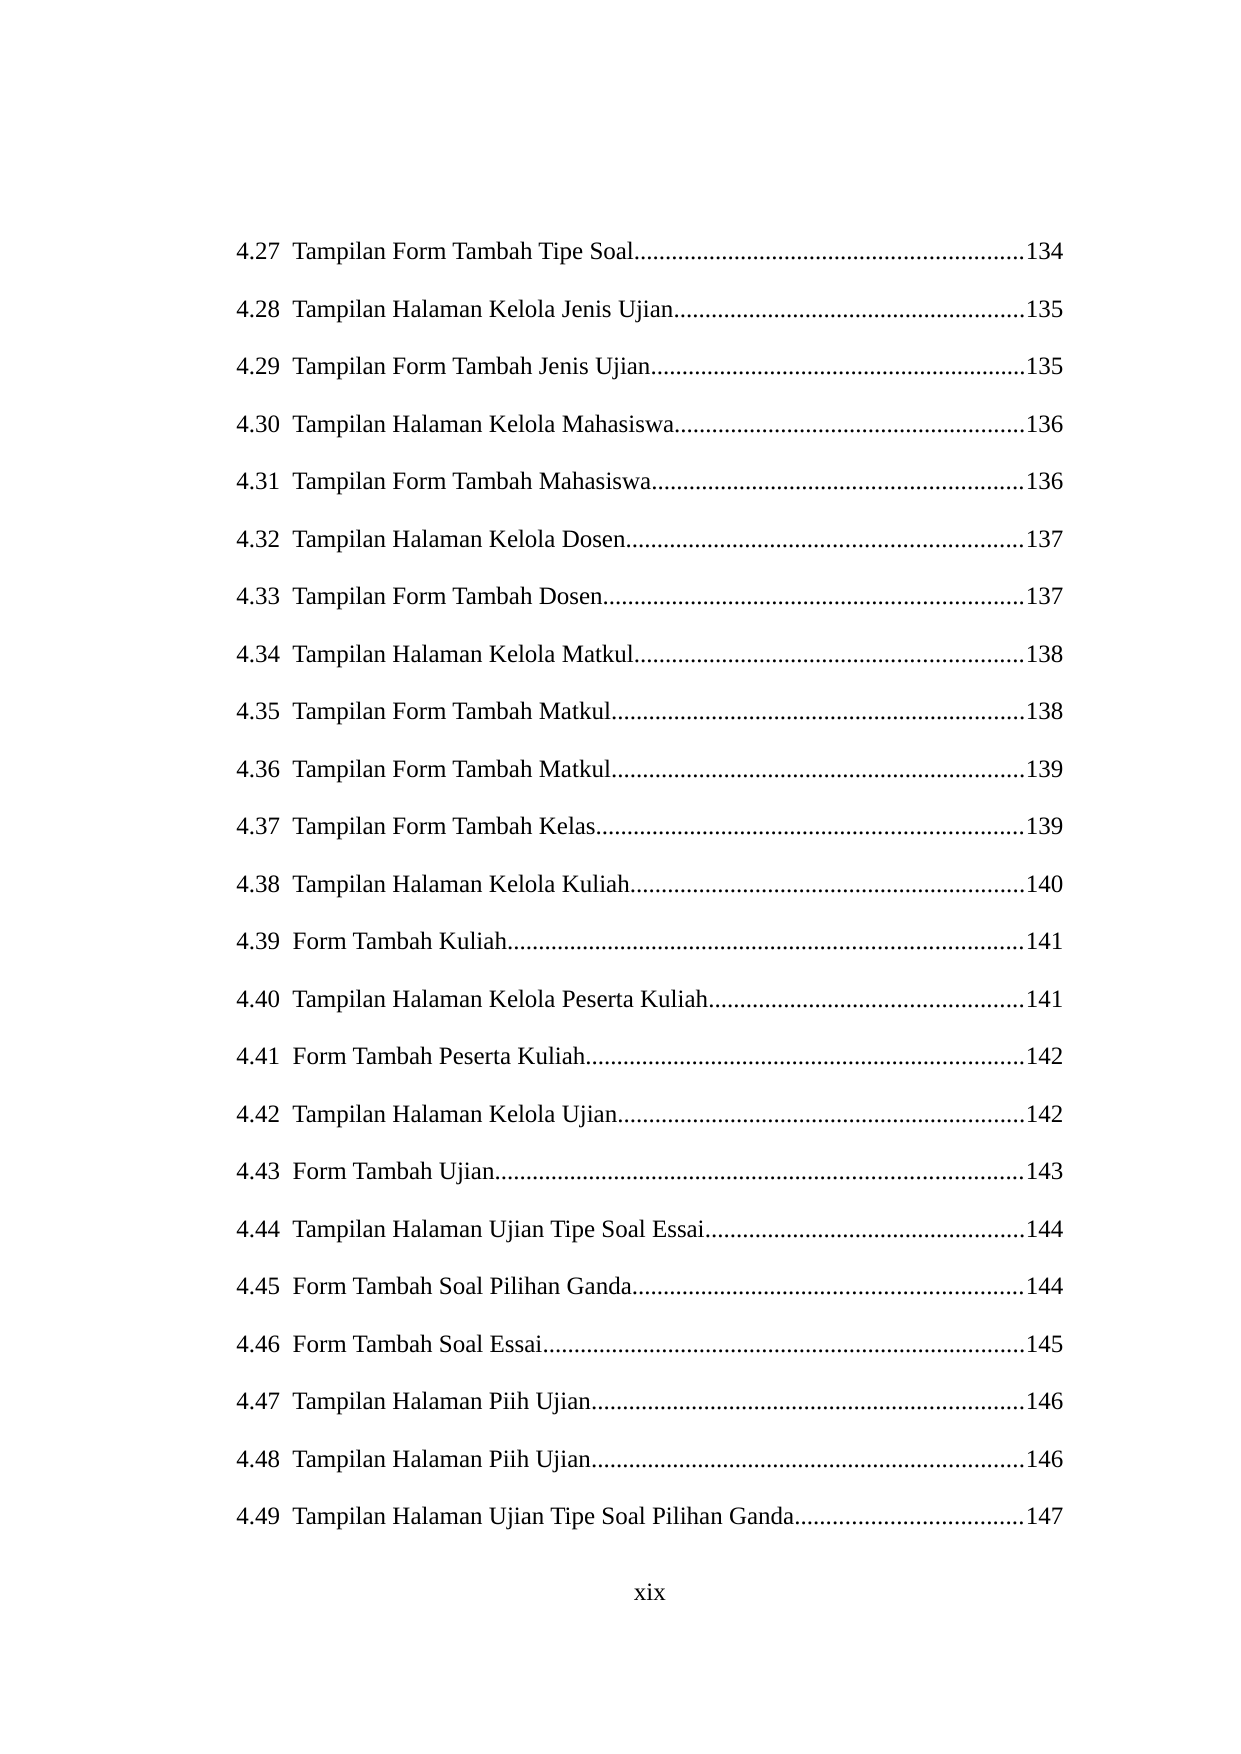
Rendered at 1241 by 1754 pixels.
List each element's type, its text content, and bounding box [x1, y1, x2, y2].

text 4.49 Tampilan Halaman Ujian Tipe Soal Pilihan Ganda 147 [236, 1501, 1063, 1530]
text 4.46 Form Tambah Soal Essai 145 [236, 1329, 1063, 1357]
text 4.28 Tampilan Halaman Kelola Jenis Ujian 135 [236, 294, 1063, 322]
text 4.47 Tampilan Halaman Piih Ujian 146 [236, 1386, 1063, 1415]
text 4.40 Tampilan Halaman Kelola Peserta Kuliah 141 [236, 984, 1063, 1012]
text 4.42 Tampilan Halaman Kelola Ujian 142 [236, 1099, 1063, 1127]
text 4.29 Tampilan Form Tambah Jenis Ujian 135 [236, 351, 1063, 380]
text 4.32 Tampilan Halaman Kelola Dosen 137 [236, 524, 1063, 552]
text 4.37 Tampilan Form Tambah Kelas 139 [236, 811, 1063, 840]
text 4.36 Tampilan Form Tambah Matkul 139 [236, 754, 1063, 782]
text 4.45 Form Tambah Soal Pilihan Ganda 144 [236, 1271, 1063, 1300]
text 4.27 Tampilan Form Tambah Tipe Soal 134 [236, 236, 1063, 265]
text 4.44 Tampilan Halaman Ujian Tipe Soal Essai 144 [236, 1214, 1063, 1242]
text 4.30 Tampilan Halaman Kelola Mahasiswa 136 [236, 409, 1063, 437]
text 4.43 Form Tambah Ujian 143 [236, 1156, 1063, 1185]
text 4.48 Tampilan Halaman Piih Ujian 146 [236, 1444, 1063, 1472]
text 4.38 Tampilan Halaman Kelola Kuliah 140 [236, 869, 1063, 897]
text 4.39 Form Tambah Kuliah 141 [236, 926, 1063, 955]
text 4.34 Tampilan Halaman Kelola Matkul 138 [236, 639, 1063, 667]
text 4.31 Tampilan Form Tambah Mahasiswa 136 [236, 466, 1063, 495]
text 4.41 Form Tambah Peserta Kuliah 142 [236, 1041, 1063, 1070]
text 4.35 Tampilan Form Tambah Matkul 138 [236, 696, 1063, 725]
text 4.33 Tampilan Form Tambah Dosen 137 [236, 581, 1063, 610]
